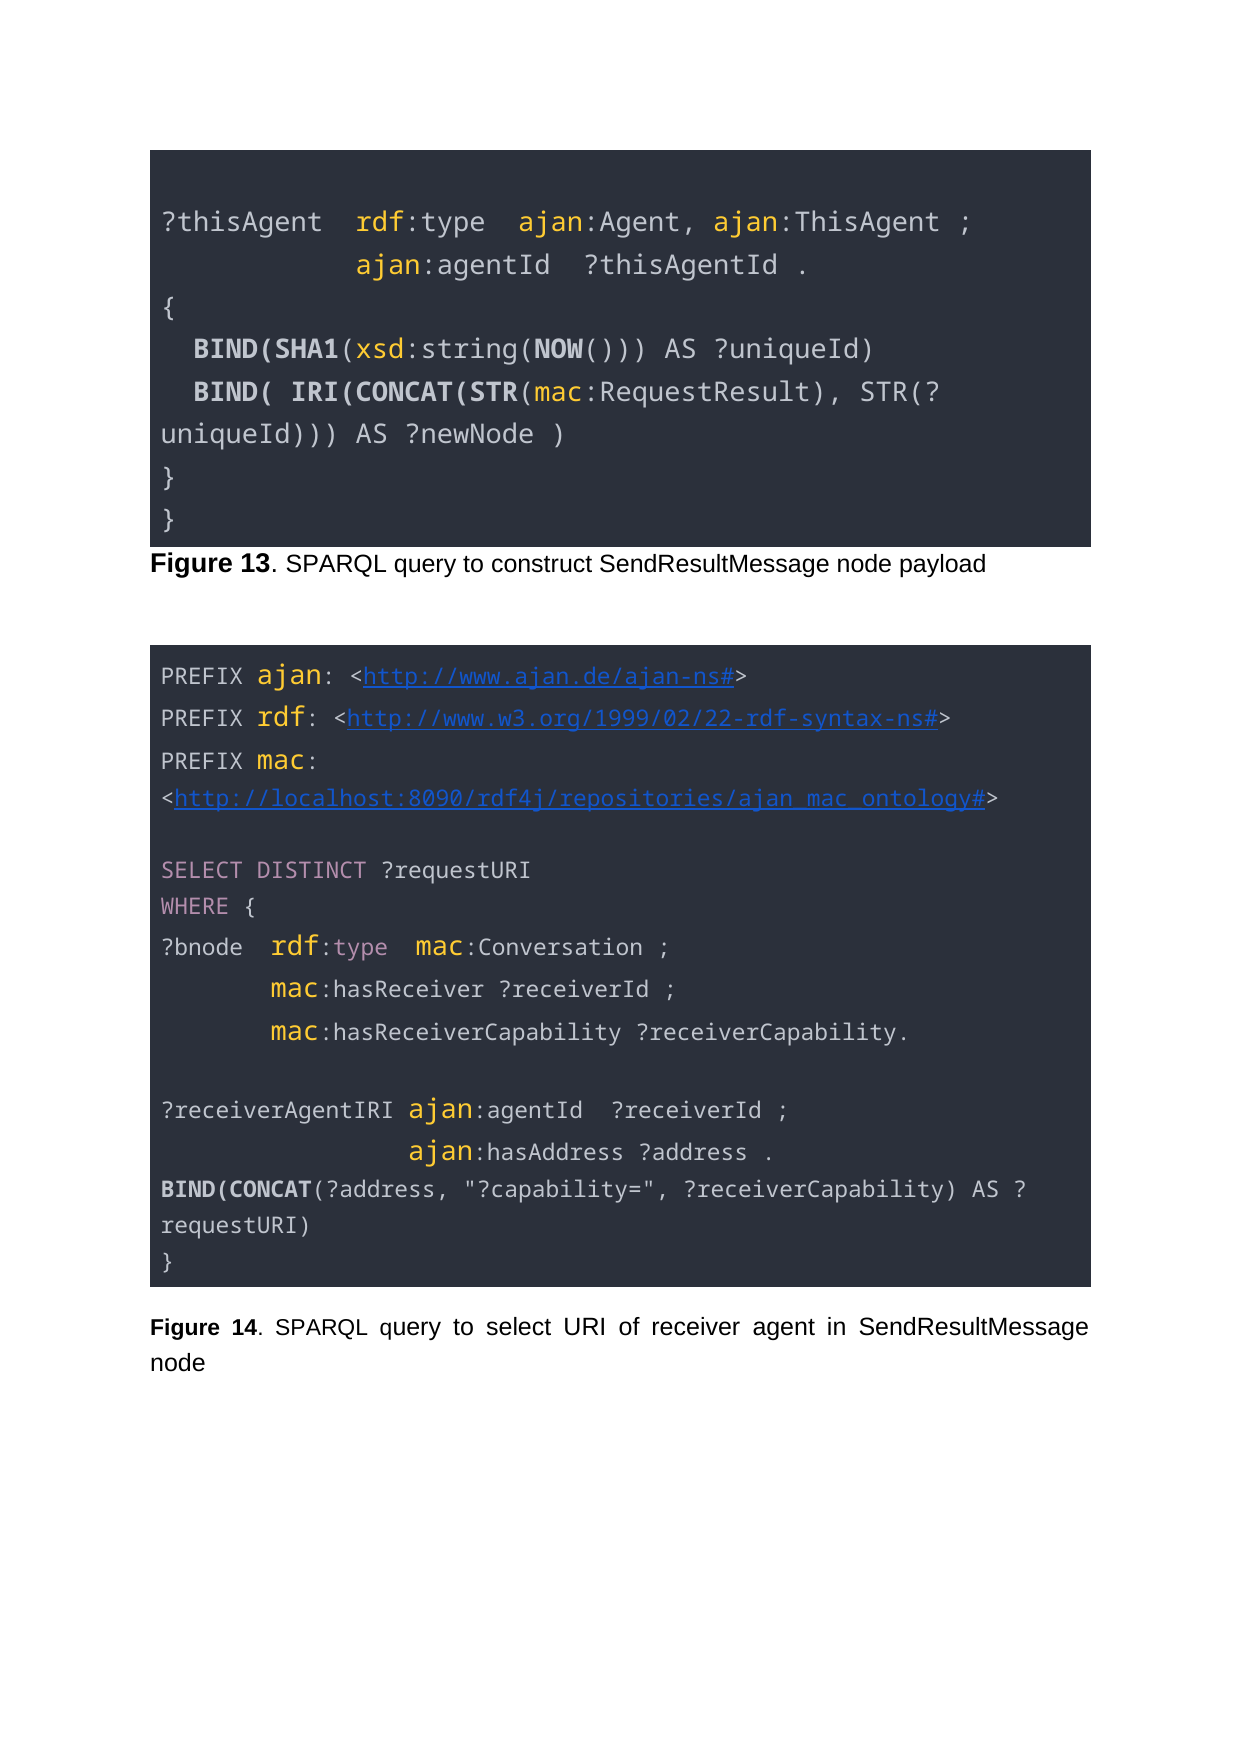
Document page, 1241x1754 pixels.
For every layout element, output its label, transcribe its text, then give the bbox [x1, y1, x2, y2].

table_header ?thisAgent rdf:type ajan:Agent, ajan:ThisAgent ; ajan:agentId ?thisAgentId . { BIND(SHA1(xsd:string(NOW())) AS ?uniqueId) BIND( IRI(CONCAT(STR(mac:RequestResult), STR(?uniqueId))) AS ?newNode ) } } [150, 150, 1091, 547]
text Figure 13. SPARQL query to construct SendResultMessage node payload [150, 547, 1090, 578]
text Figure 14. SPARQL query to select URI of receiver agent in SendResultMessage node [150, 1312, 1090, 1377]
table_header PREFIX ajan: <http://www.ajan.de/ajan-ns#> PREFIX rdf: <http://www.w3.org/1999/02/22-rdf-syntax-ns#> PREFIX mac: <http://localhost:8090/rdf4j/repositories/ajan_mac_ontology#> SELECT DISTINCT ?requestURI WHERE { ?bnode rdf:type mac:Conversation ; mac:hasReceiver ?receiverId ; mac:hasReceiverCapability ?receiverCapability. ?receiverAgentIRI ajan:agentId ?receiverId ; ajan:hasAddress ?address . BIND(CONCAT(?address, "?capability=", ?receiverCapability) AS ?requestURI) } [150, 645, 1091, 1287]
